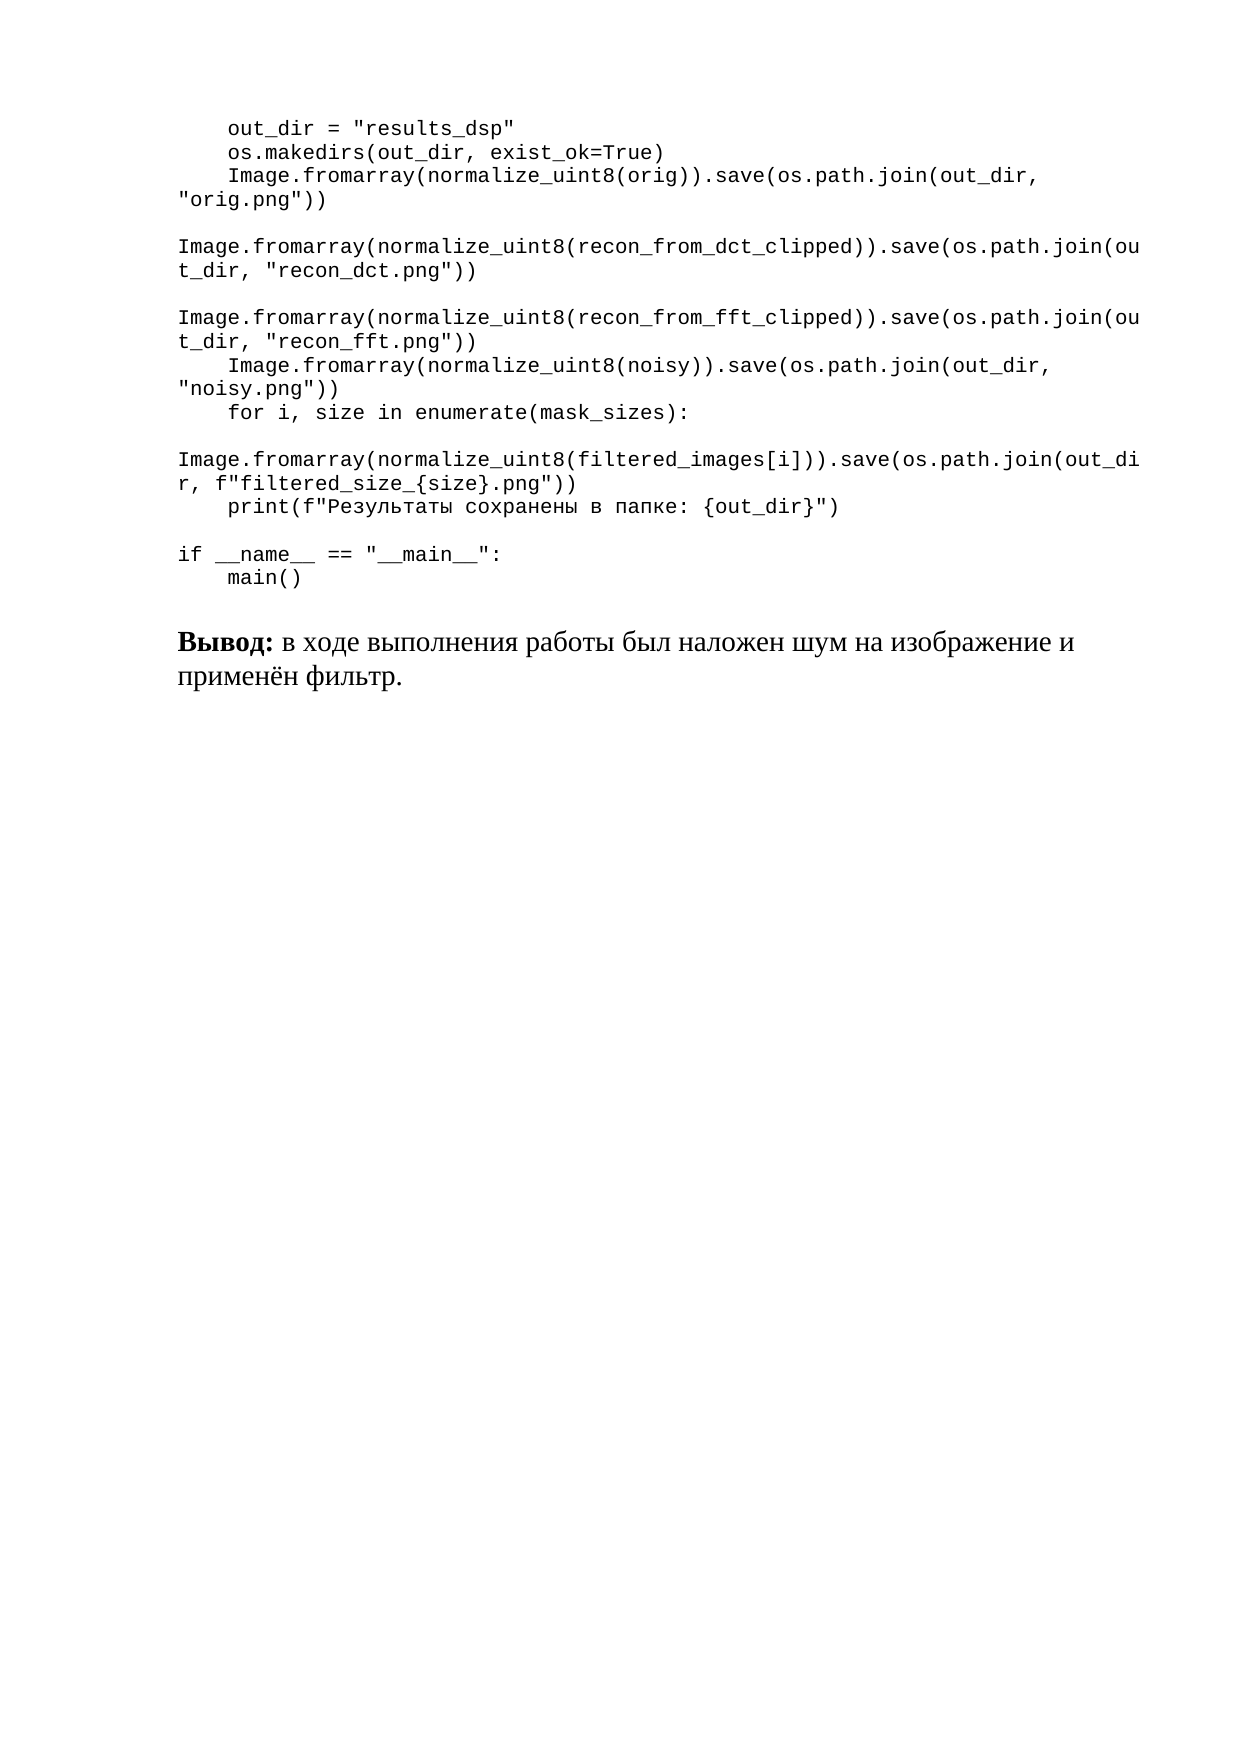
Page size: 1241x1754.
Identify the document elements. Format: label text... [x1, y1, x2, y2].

text print(f"Результаты сохранены в папке: {out_dir}") [177, 496, 1152, 520]
text Image.fromarray(normalize_uint8(recon_from_fft_clipped)).save(os.path.join(out_dir, "recon_fft.png")) [177, 284, 1152, 354]
text Image.fromarray(normalize_uint8(recon_from_dct_clipped)).save(os.path.join(out_dir, "recon_dct.png")) [177, 213, 1152, 284]
text Image.fromarray(normalize_uint8(filtered_images[i])).save(os.path.join(out_dir, f"filtered_size_{size}.png")) [177, 426, 1152, 496]
text for i, size in enumerate(mask_sizes): [177, 402, 1152, 426]
text os.makedirs(out_dir, exist_ok=True) [177, 142, 1152, 165]
text Image.fromarray(normalize_uint8(noisy)).save(os.path.join(out_dir, "noisy.png")) [177, 354, 1152, 402]
text if __name__ == "__main__": [177, 544, 1152, 567]
text Вывод: в ходе выполнения работы был наложен шум на изображение и применён фильтр. [177, 624, 1152, 692]
text Image.fromarray(normalize_uint8(orig)).save(os.path.join(out_dir, "orig.png")) [177, 165, 1152, 213]
text out_dir = "results_dsp" [177, 118, 1152, 142]
text main() [177, 567, 1152, 591]
